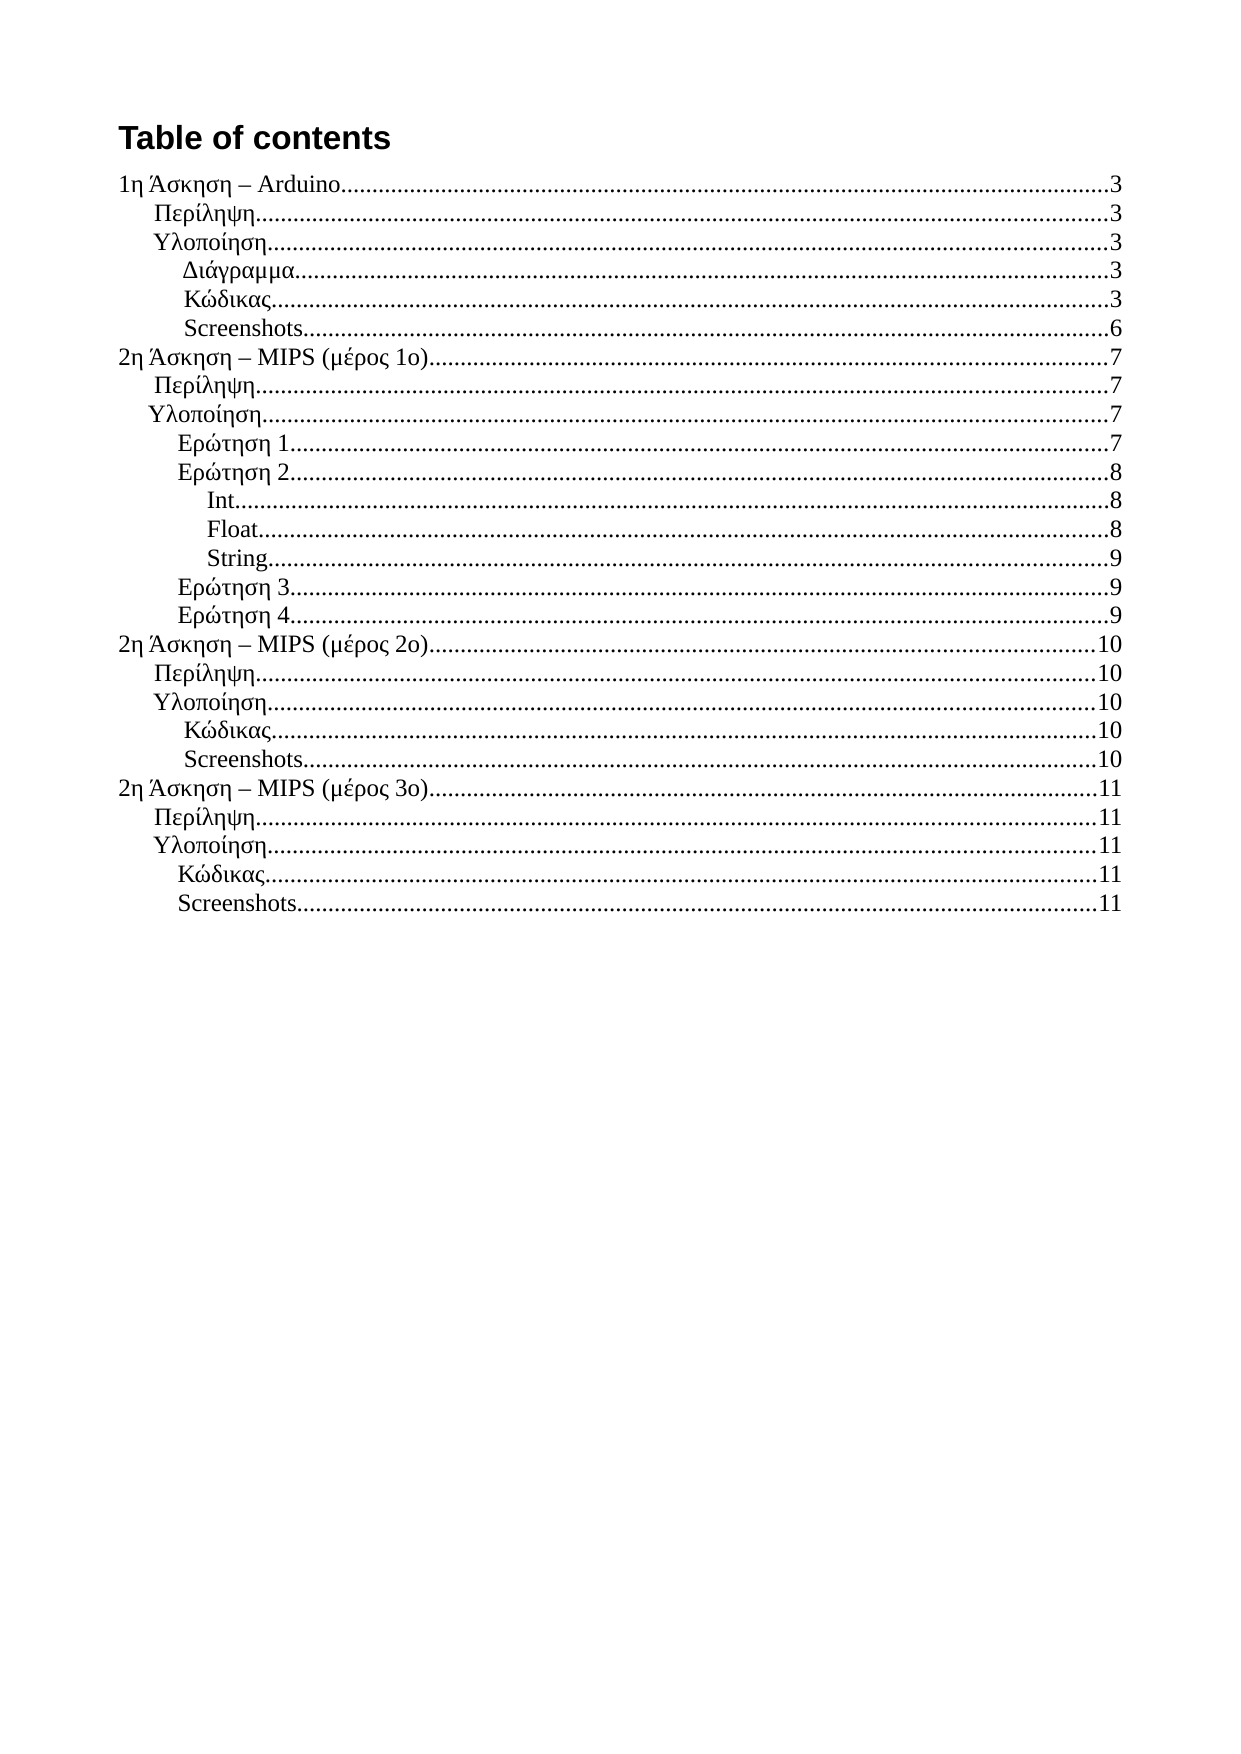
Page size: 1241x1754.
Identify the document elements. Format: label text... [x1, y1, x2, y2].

text Υλοποίηση 7 [148, 399, 1122, 428]
text 2η Άσκηση – MIPS (μέρος 1ο) 7 [118, 342, 1122, 370]
text Περίληψη 3 [148, 198, 1122, 227]
text Υλοποίηση 11 [148, 830, 1122, 859]
subtitle Table of contents [118, 118, 1122, 157]
text Screenshots 10 [177, 744, 1122, 773]
text Υλοποίηση 10 [148, 687, 1122, 715]
text Screenshots 11 [177, 888, 1122, 917]
text Ερώτηση 3 9 [177, 572, 1122, 600]
text 1η Άσκηση – Arduino 3 [118, 169, 1122, 198]
text 2η Άσκηση – MIPS (μέρος 2ο) 10 [118, 629, 1122, 658]
text String 9 [207, 543, 1122, 572]
text Περίληψη 10 [148, 658, 1122, 687]
text Ερώτηση 2 8 [177, 457, 1122, 485]
text Int 8 [207, 485, 1122, 514]
text Περίληψη 7 [148, 370, 1122, 399]
text Υλοποίηση 3 [148, 227, 1122, 255]
text Ερώτηση 4 9 [177, 600, 1122, 629]
text 2η Άσκηση – MIPS (μέρος 3ο) 11 [118, 773, 1122, 802]
text Screenshots 6 [177, 313, 1122, 342]
text Περίληψη 11 [148, 802, 1122, 830]
text Κώδικας 3 [177, 284, 1122, 313]
text Κώδικας 10 [177, 715, 1122, 744]
text Διάγραμμα 3 [177, 255, 1122, 284]
text Float 8 [207, 514, 1122, 543]
text Κώδικας 11 [177, 859, 1122, 888]
text Ερώτηση 1 7 [177, 428, 1122, 457]
